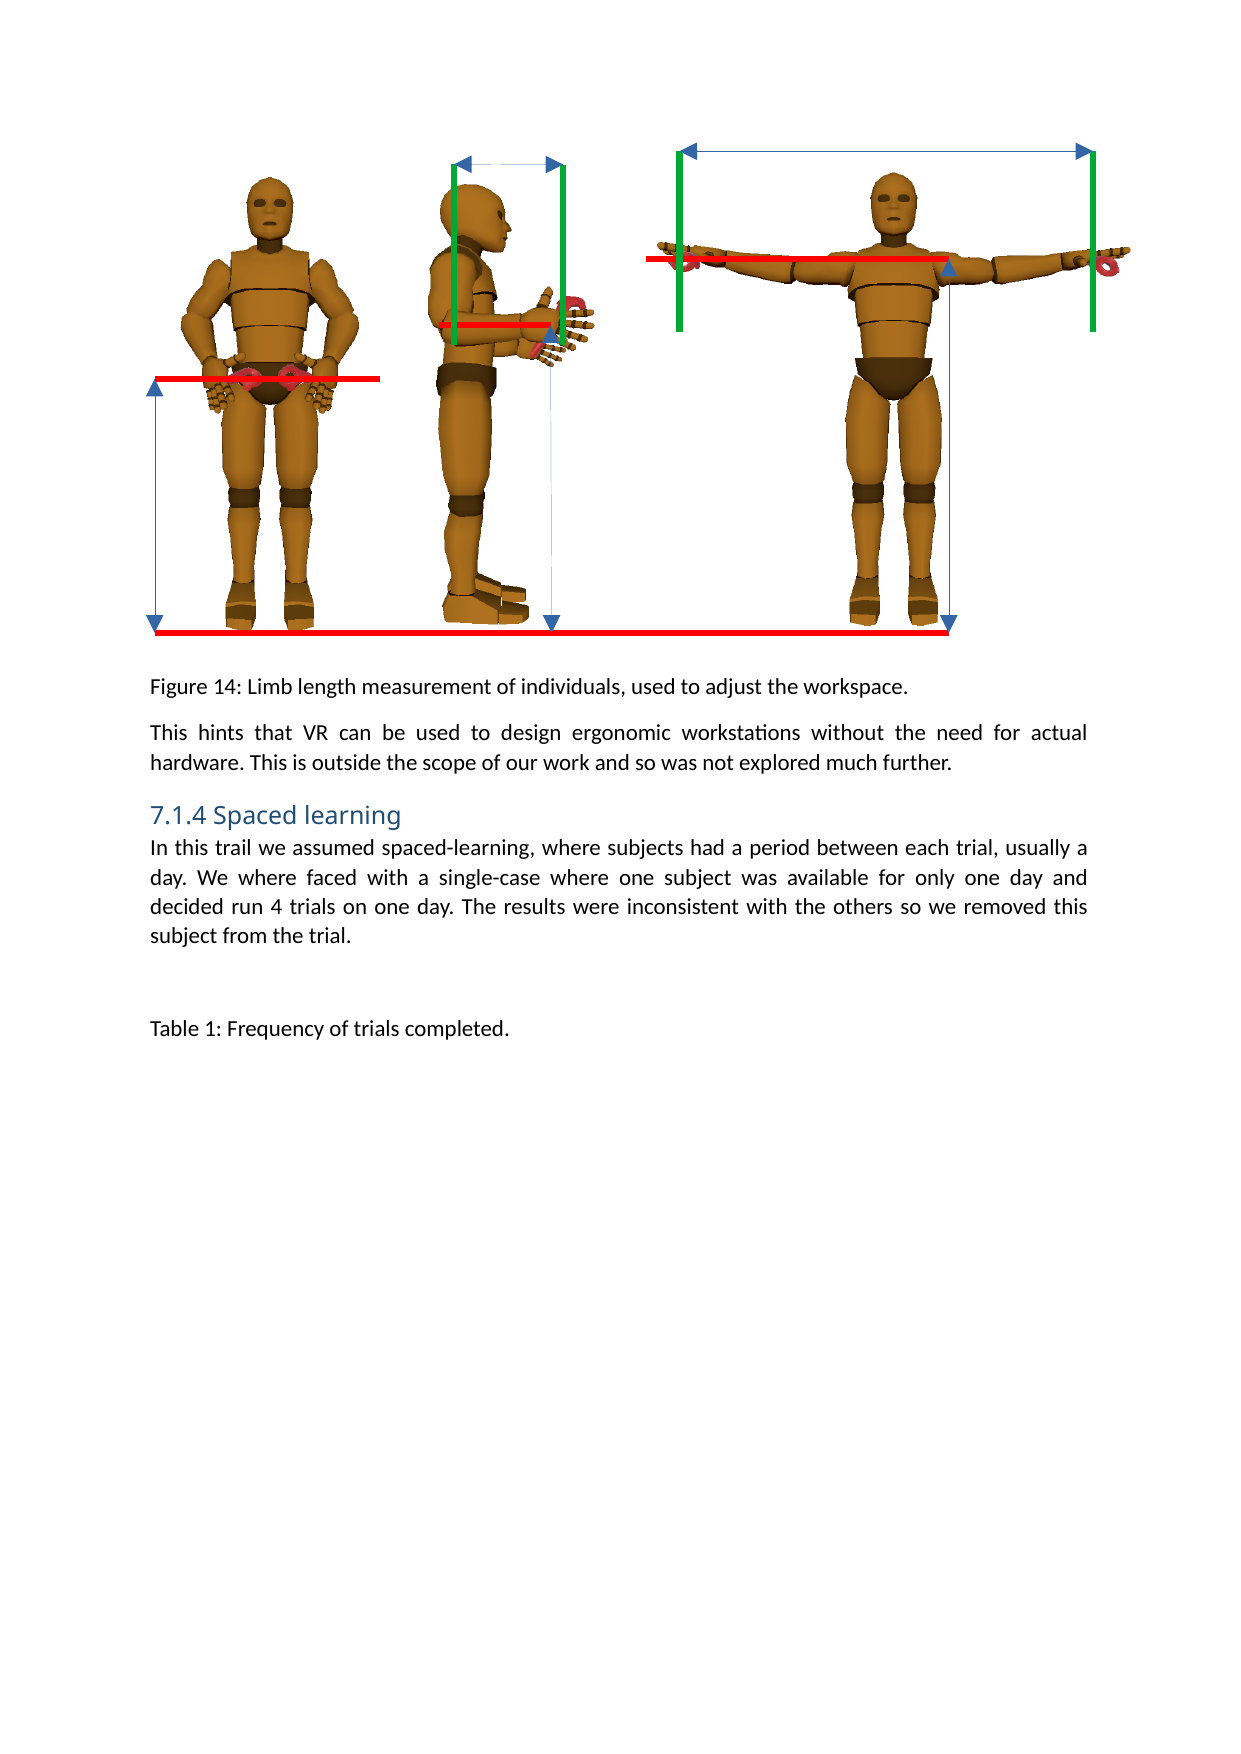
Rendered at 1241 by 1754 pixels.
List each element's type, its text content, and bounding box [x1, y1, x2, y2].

text This hints that VR can be used to design ergonomic workstations without the need for actual hardware. This is outside the scope of our work and so was not explored much further. [150, 718, 1090, 776]
text Figure 14: Limb length measurement of individuals, used to adjust the workspace. [150, 645, 1090, 700]
text Table 1: Frequency of trials completed. [150, 1014, 1090, 1042]
picture [123, 139, 1167, 671]
picture [698, 145, 1075, 151]
text In this trail we assumed spaced-learning, where subjects had a period between each trial, usually a day. We where faced with a single-case where one subject was available for only one day and decided run 4 trials on one day. The results were inconsistent with the others so we removed this subject from the trial. [150, 833, 1090, 950]
picture [457, 165, 560, 341]
subtitle Spaced learning [150, 798, 1090, 832]
